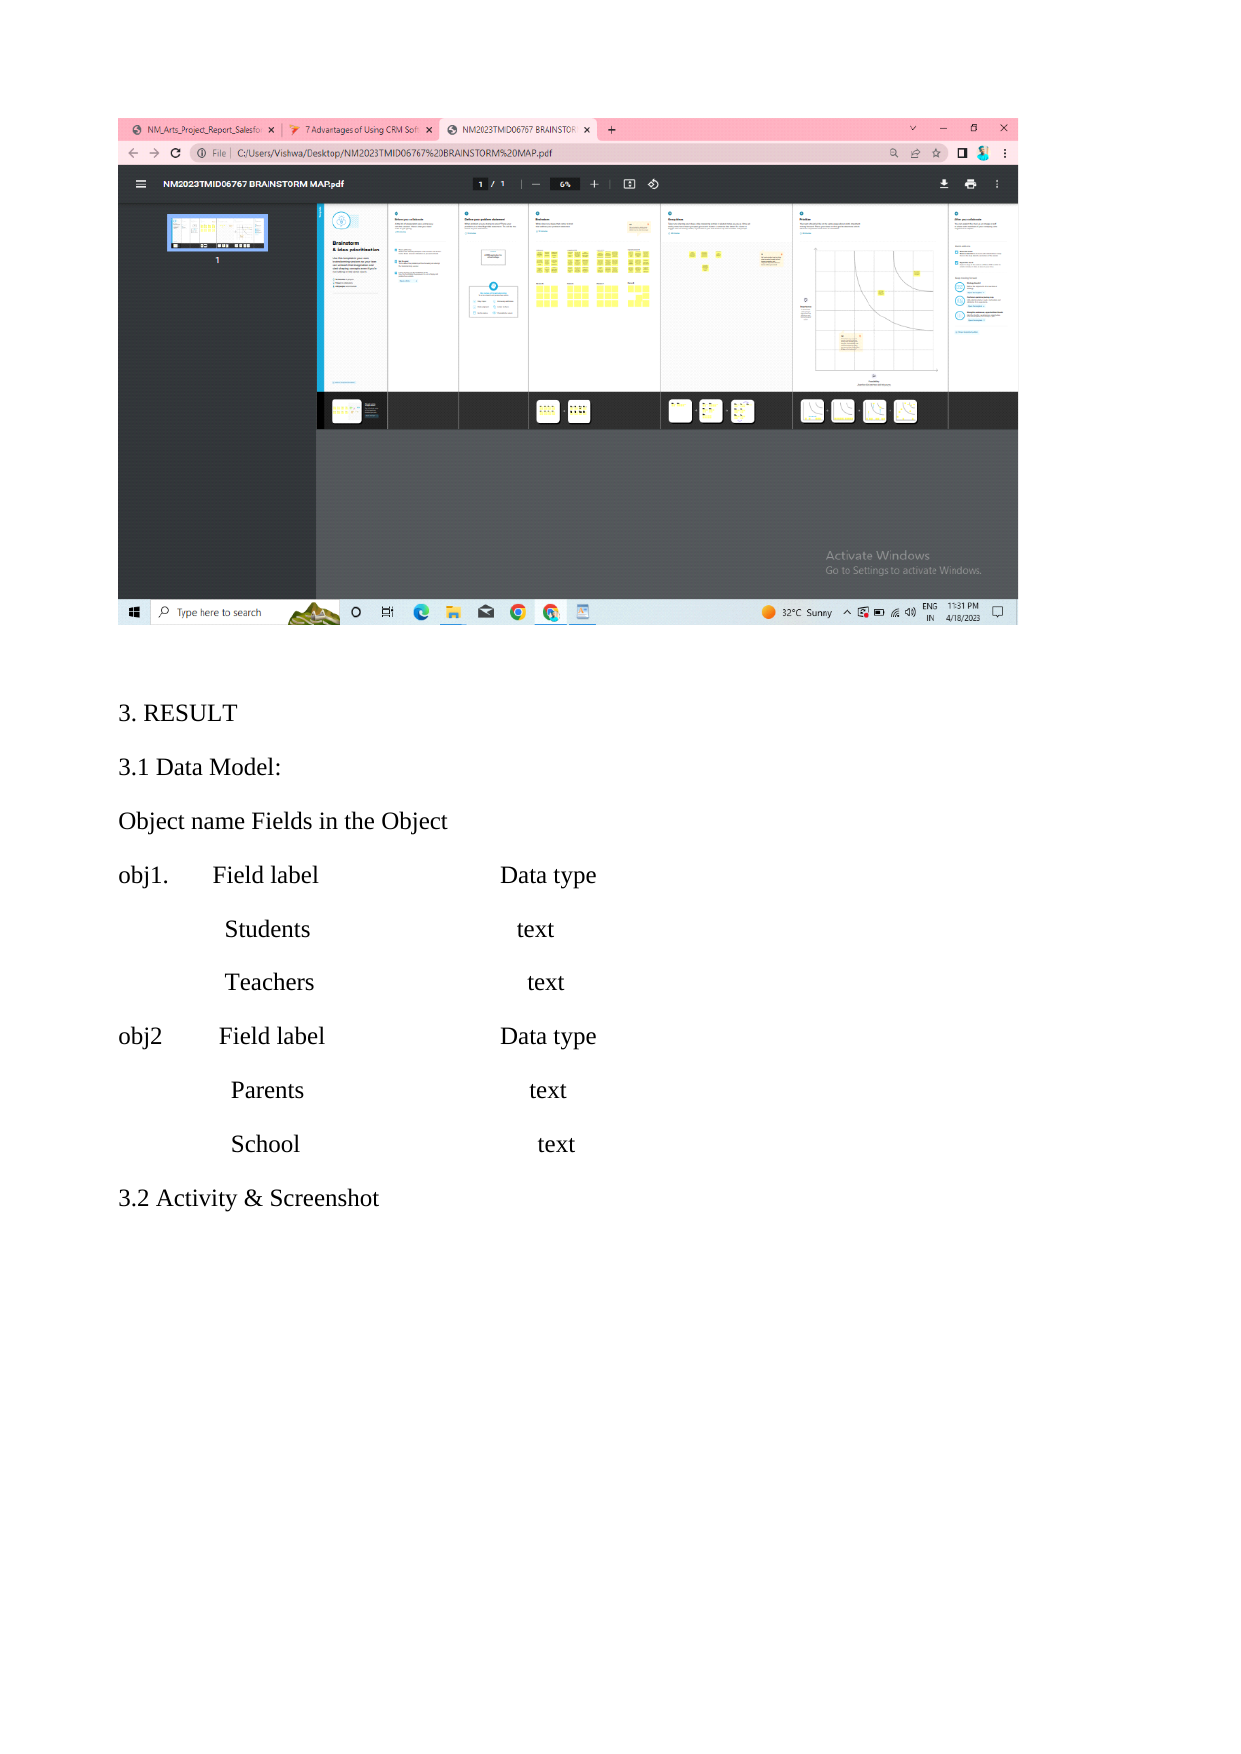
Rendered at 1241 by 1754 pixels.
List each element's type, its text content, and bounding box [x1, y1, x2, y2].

text School text [118, 1129, 1122, 1158]
text 3.1 Data Model: [118, 752, 1122, 781]
text Parents text [118, 1075, 1122, 1104]
text obj1. Field label Data type [118, 860, 1122, 888]
text 3. RESULT [118, 698, 1122, 727]
text Object name Fields in the Object [118, 806, 1122, 835]
text Teachers text [118, 967, 1122, 996]
text obj2 Field label Data type [118, 1021, 1122, 1050]
text 3.2 Activity & Screenshot [118, 1183, 1122, 1212]
text Students text [118, 914, 1122, 942]
